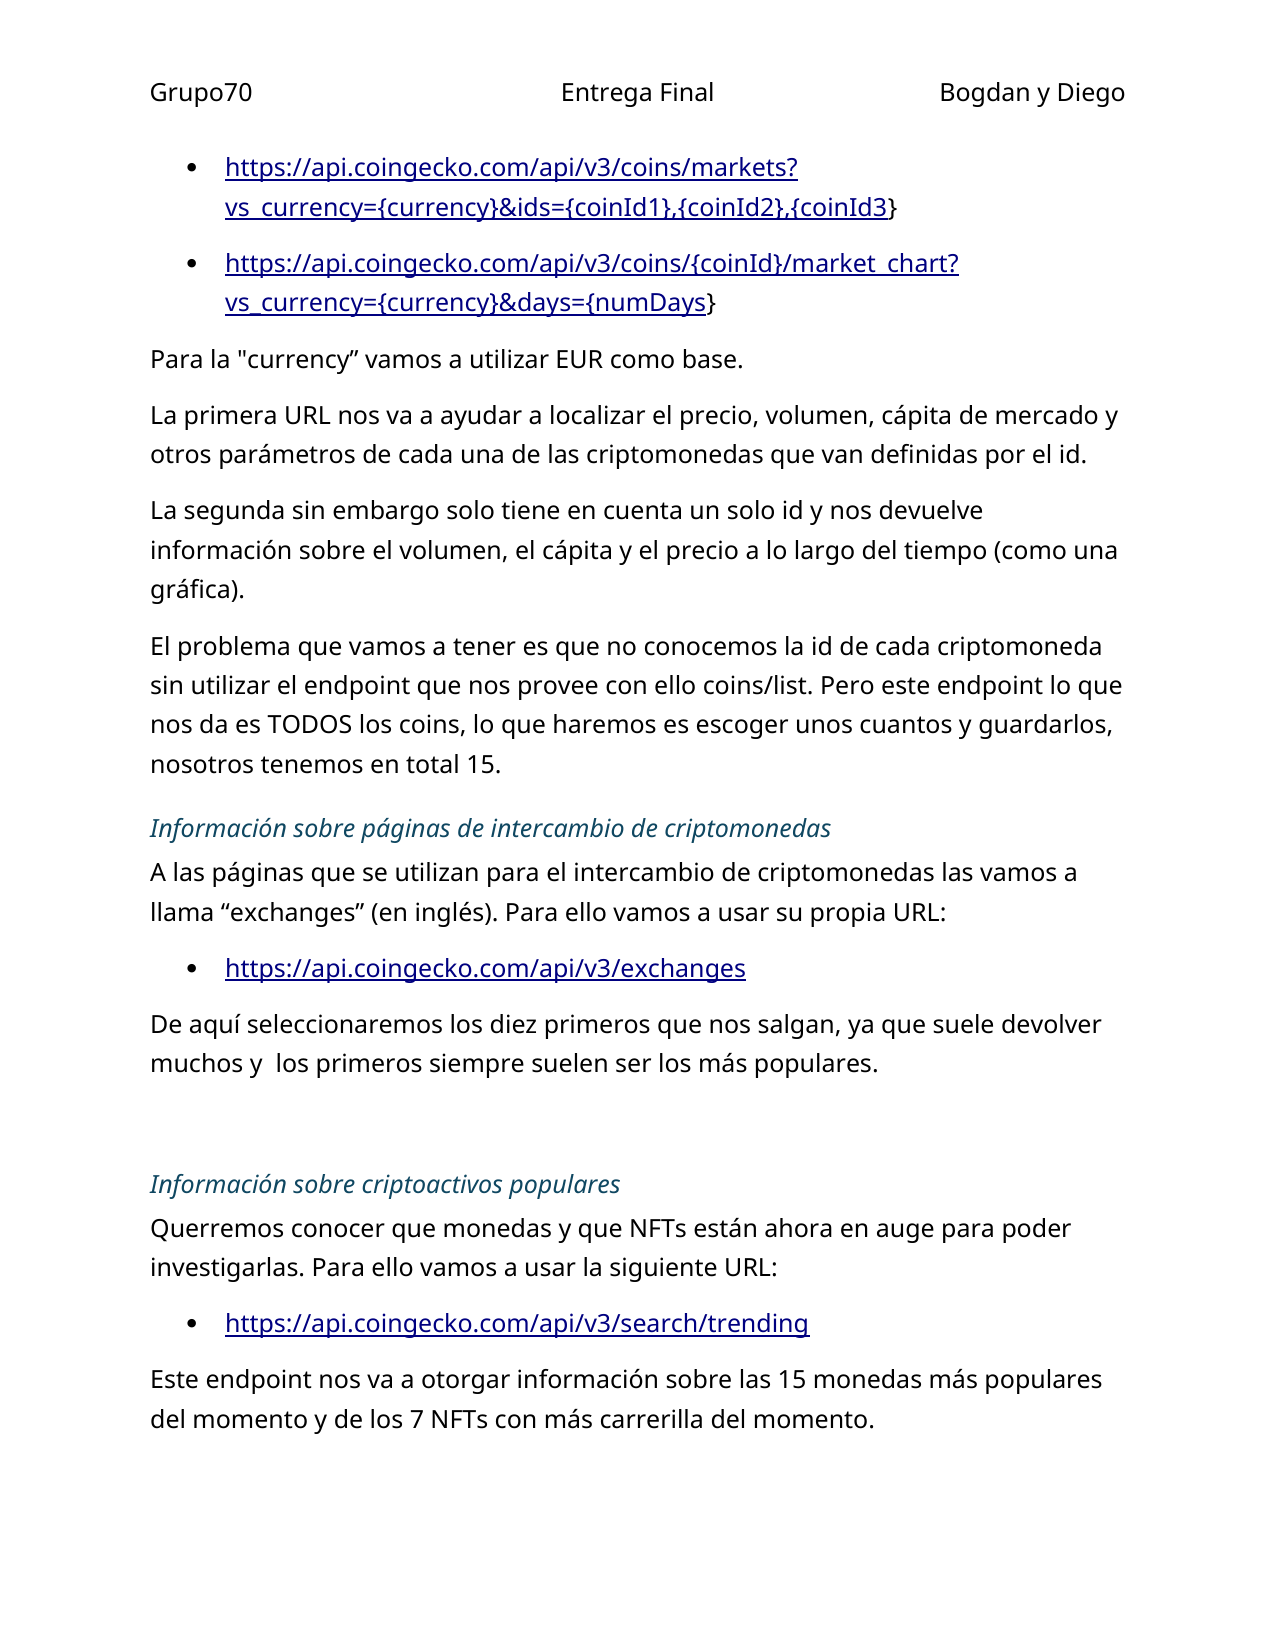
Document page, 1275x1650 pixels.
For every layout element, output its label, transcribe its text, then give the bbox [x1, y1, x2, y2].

subtitle Información sobre criptoactivos populares [150, 1167, 1125, 1201]
list https://api.coingecko.com/api/v3/exchanges [187, 950, 1125, 984]
list https://api.coingecko.com/api/v3/search/trending [187, 1306, 1125, 1340]
text Para la "currency” vamos a utilizar EUR como base. [150, 341, 1125, 375]
text A las páginas que se utilizan para el intercambio de criptomonedas las vamos a llama “exchanges” (en inglés). Para ello vamos a usar su propia URL: [150, 855, 1125, 928]
text El problema que vamos a tener es que no conocemos la id de cada criptomoneda sin utilizar el endpoint que nos provee con ello coins/list. Pero este endpoint lo que nos da es TODOS los coins, lo que haremos es escoger unos cuantos y guardarlos, nosotros tenemos en total 15. [150, 628, 1125, 781]
list https://api.coingecko.com/api/v3/coins/markets?vs_currency={currency}&ids={coinId1},{coinId2},{coinId3} [187, 150, 1125, 223]
text La primera URL nos va a ayudar a localizar el precio, volumen, cápita de mercado y otros parámetros de cada una de las criptomonedas que van definidas por el id. [150, 397, 1125, 471]
subtitle Información sobre páginas de intercambio de criptomonedas [150, 811, 1125, 845]
text La segunda sin embargo solo tiene en cuenta un solo id y nos devuelve información sobre el volumen, el cápita y el precio a lo largo del tiempo (como una gráfica). [150, 493, 1125, 606]
list https://api.coingecko.com/api/v3/coins/{coinId}/market_chart?vs_currency={currency}&days={numDays} [187, 246, 1125, 319]
text Querremos conocer que monedas y que NFTs están ahora en auge para poder investigarlas. Para ello vamos a usar la siguiente URL: [150, 1210, 1125, 1284]
text De aquí seleccionaremos los diez primeros que nos salgan, ya que suele devolver muchos y los primeros siempre suelen ser los más populares. [150, 1006, 1125, 1080]
text Este endpoint nos va a otorgar información sobre las 15 monedas más populares del momento y de los 7 NFTs con más carrerilla del momento. [150, 1362, 1125, 1436]
